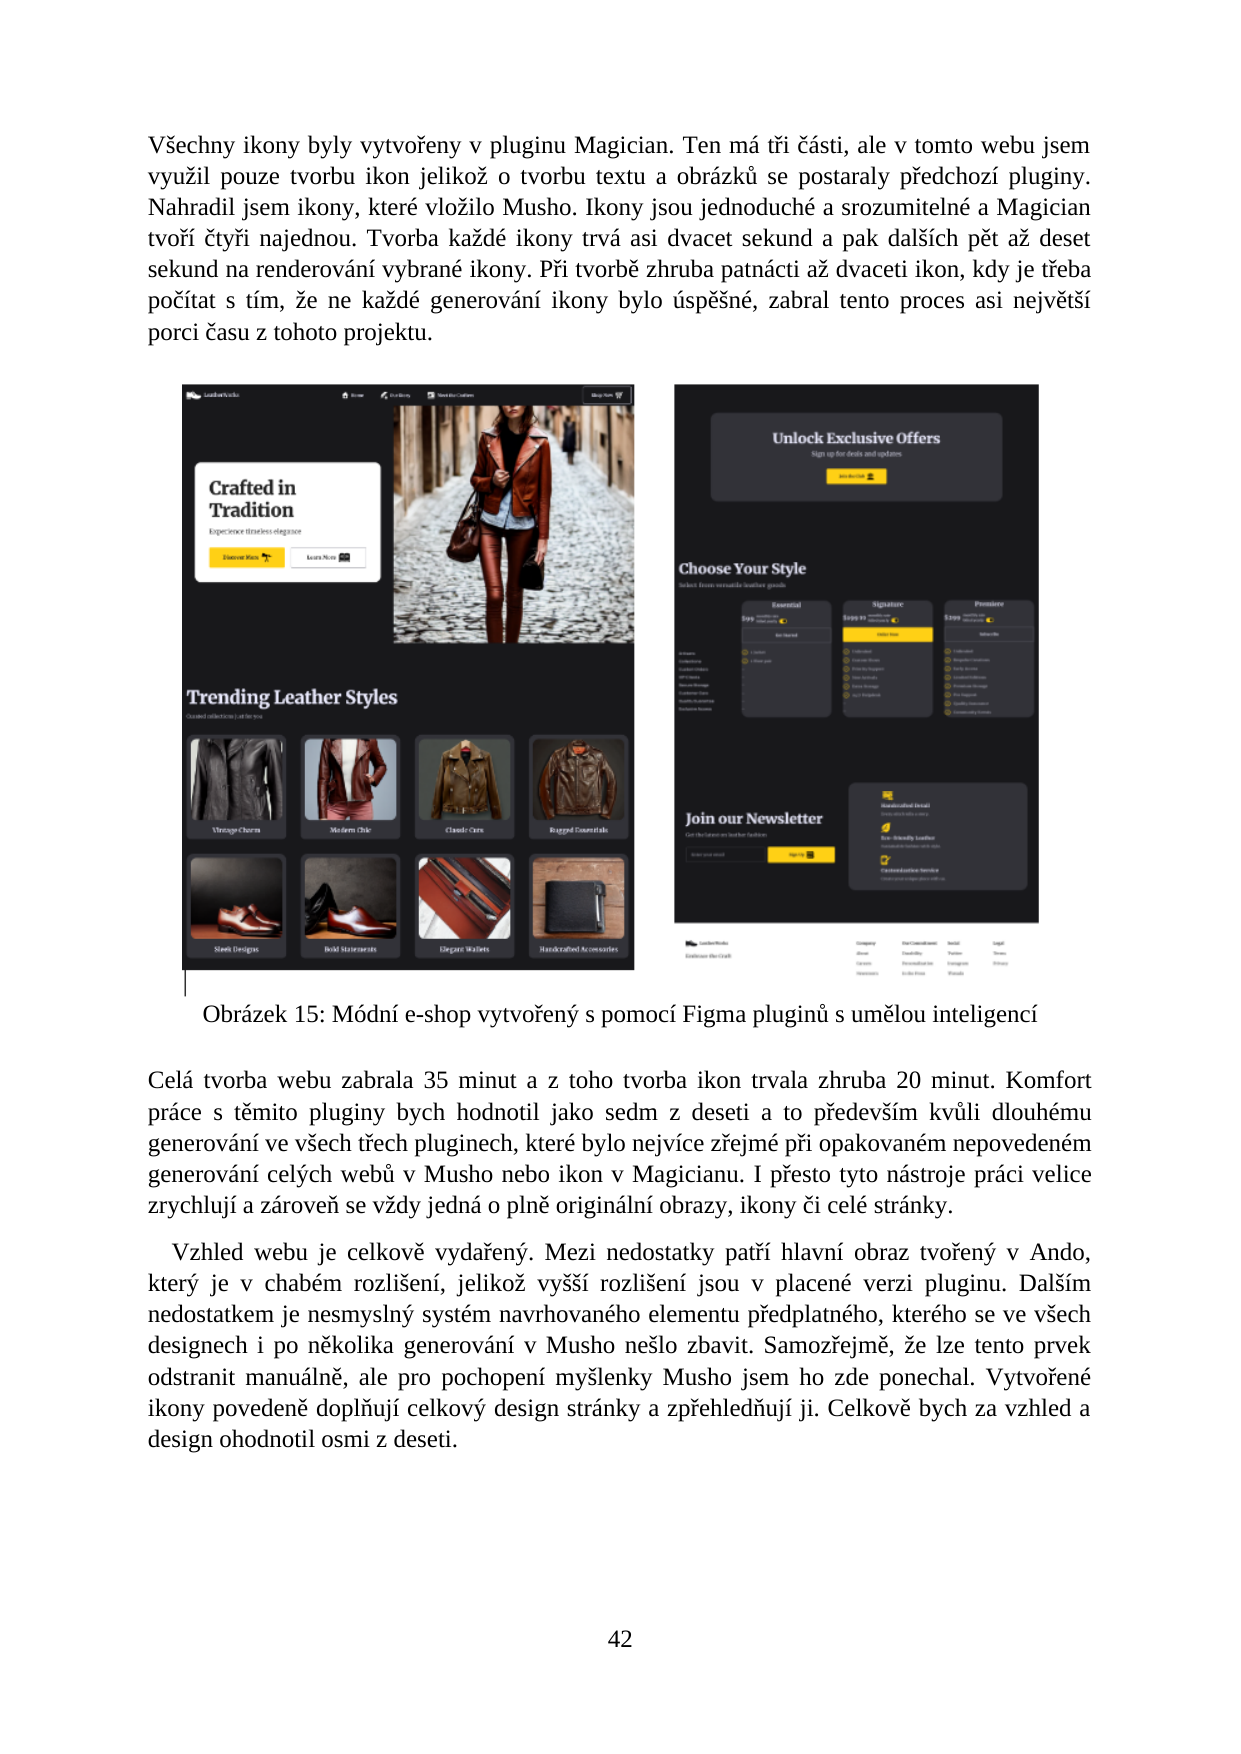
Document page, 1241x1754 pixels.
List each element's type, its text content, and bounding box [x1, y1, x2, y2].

text Vzhled webu je celkově vydařený. Mezi nedostatky patří hlavní obraz tvořený v Ando, který je v chabém rozlišení, jelikož vyšší rozlišení jsou v placené verzi pluginu. Dalším nedostatkem je nesmyslný systém navrhovaného elementu předplatného, kterého se ve všech designech i po několika generování v Musho nešlo zbavit. Samozřejmě, že lze tento prvek odstranit manuálně, ale pro pochopení myšlenky Musho jsem ho zde ponechal. Vytvořené ikony povedeně doplňují celkový design stránky a zpřehledňují ji. Celkově bych za vzhled a design ohodnotil osmi z deseti. [148, 1237, 1092, 1452]
text Všechny ikony byly vytvořeny v pluginu Magician. Ten má tři části, ale v tomto webu jsem využil pouze tvorbu ikon jelikož o tvorbu textu a obrázků se postaraly předchozí pluginy. Nahradil jsem ikony, které vložilo Musho. Ikony jsou jednoduché a srozumitelné a Magician tvoří čtyři najednou. Tvorba každé ikony trvá asi dvacet sekund a pak dalších pět až deset sekund na renderování vybrané ikony. Při tvorbě zhruba patnácti až dvaceti ikon, kdy je třeba počítat s tím, že ne každé generování ikony bylo úspěšné, zabral tento proces asi největší porci času z tohoto projektu. [148, 130, 1092, 345]
text Obrázek 15: Módní e-shop vytvořený s pomocí Figma pluginů s umělou inteligencí [182, 999, 1058, 1027]
text Celá tvorba webu zabrala 35 minut a z toho tvorba ikon trvala zhruba 20 minut. Komfort práce s těmito pluginy bych hodnotil jako sedm z deseti a to především kvůli dlouhému generování ve všech třech pluginech, které bylo nejvíce zřejmé při opakovaném nepovedeném generování celých webů v Musho nebo ikon v Magicianu. I přesto tyto nástroje práci velice zrychlují a zároveň se vždy jedná o plně originální obrazy, ikony či celé stránky. [148, 412, 1092, 1218]
picture [182, 372, 1059, 999]
